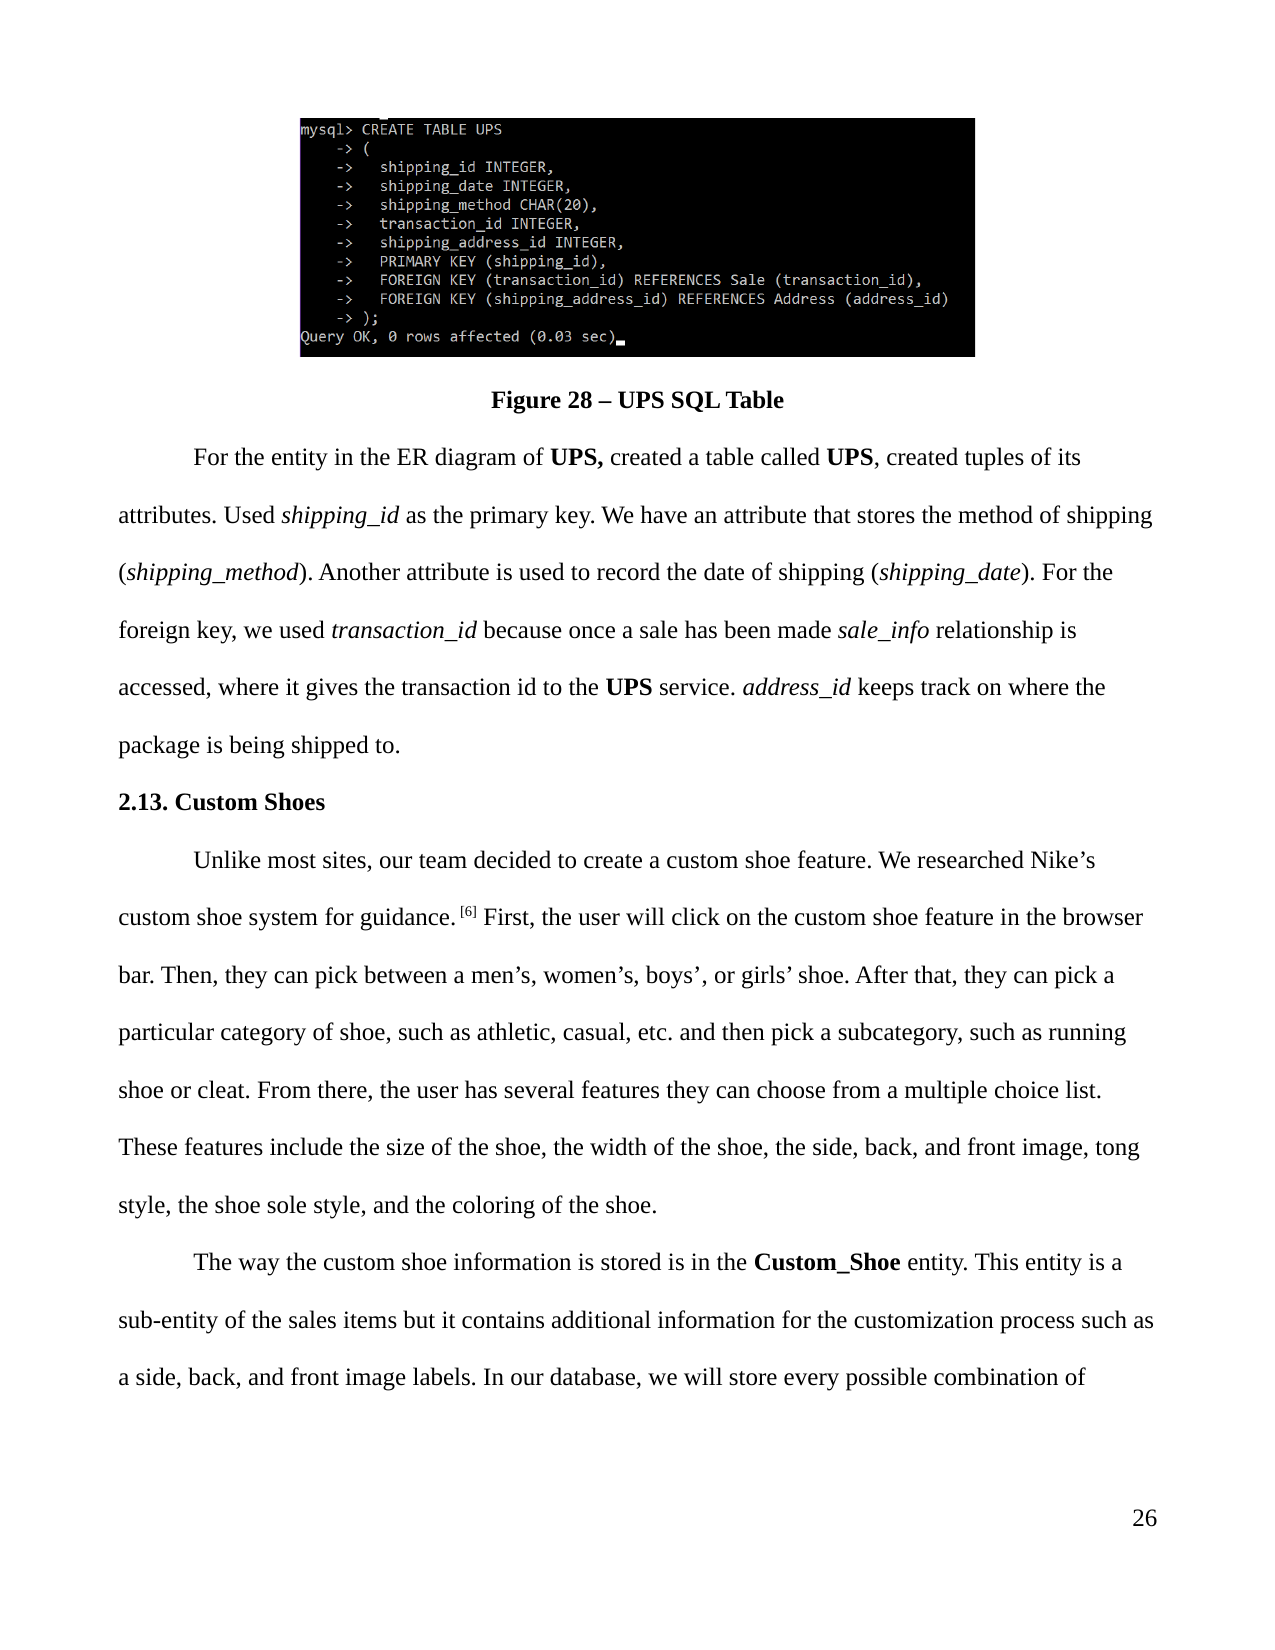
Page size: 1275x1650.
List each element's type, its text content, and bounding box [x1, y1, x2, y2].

text Figure 28 – UPS SQL Table [118, 118, 1157, 414]
picture [299, 118, 976, 357]
text For the entity in the ER diagram of UPS, created a table called UPS, created tuples of its attributes. Used shipping_id as the primary key. We have an attribute that stores the method of shipping (shipping_method). Another attribute is used to record the date of shipping (shipping_date). For the foreign key, we used transaction_id because once a sale has been made sale_info relationship is accessed, where it gives the transaction id to the UPS service. address_id keeps track on where the package is being shipped to. [118, 442, 1157, 759]
text Unlike most sites, our team decided to create a custom shoe feature. We researched Nike’s custom shoe system for guidance. [6] First, the user will click on the custom shoe feature in the browser bar. Then, they can pick between a men’s, women’s, boys’, or girls’ shoe. After that, they can pick a particular category of shoe, such as athletic, casual, etc. and then pick a subcategory, such as running shoe or cleat. From there, the user has several features they can choose from a multiple choice list. These features include the size of the shoe, the width of the shoe, the side, back, and front image, tong style, the shoe sole style, and the coloring of the shoe. [118, 845, 1157, 1219]
subtitle Custom Shoes [118, 787, 1157, 816]
text The way the custom shoe information is stored is in the Custom_Shoe entity. This entity is a sub-entity of the sales items but it contains additional information for the customization process such as a side, back, and front image labels. In our database, we will store every possible combination of [118, 1247, 1157, 1391]
